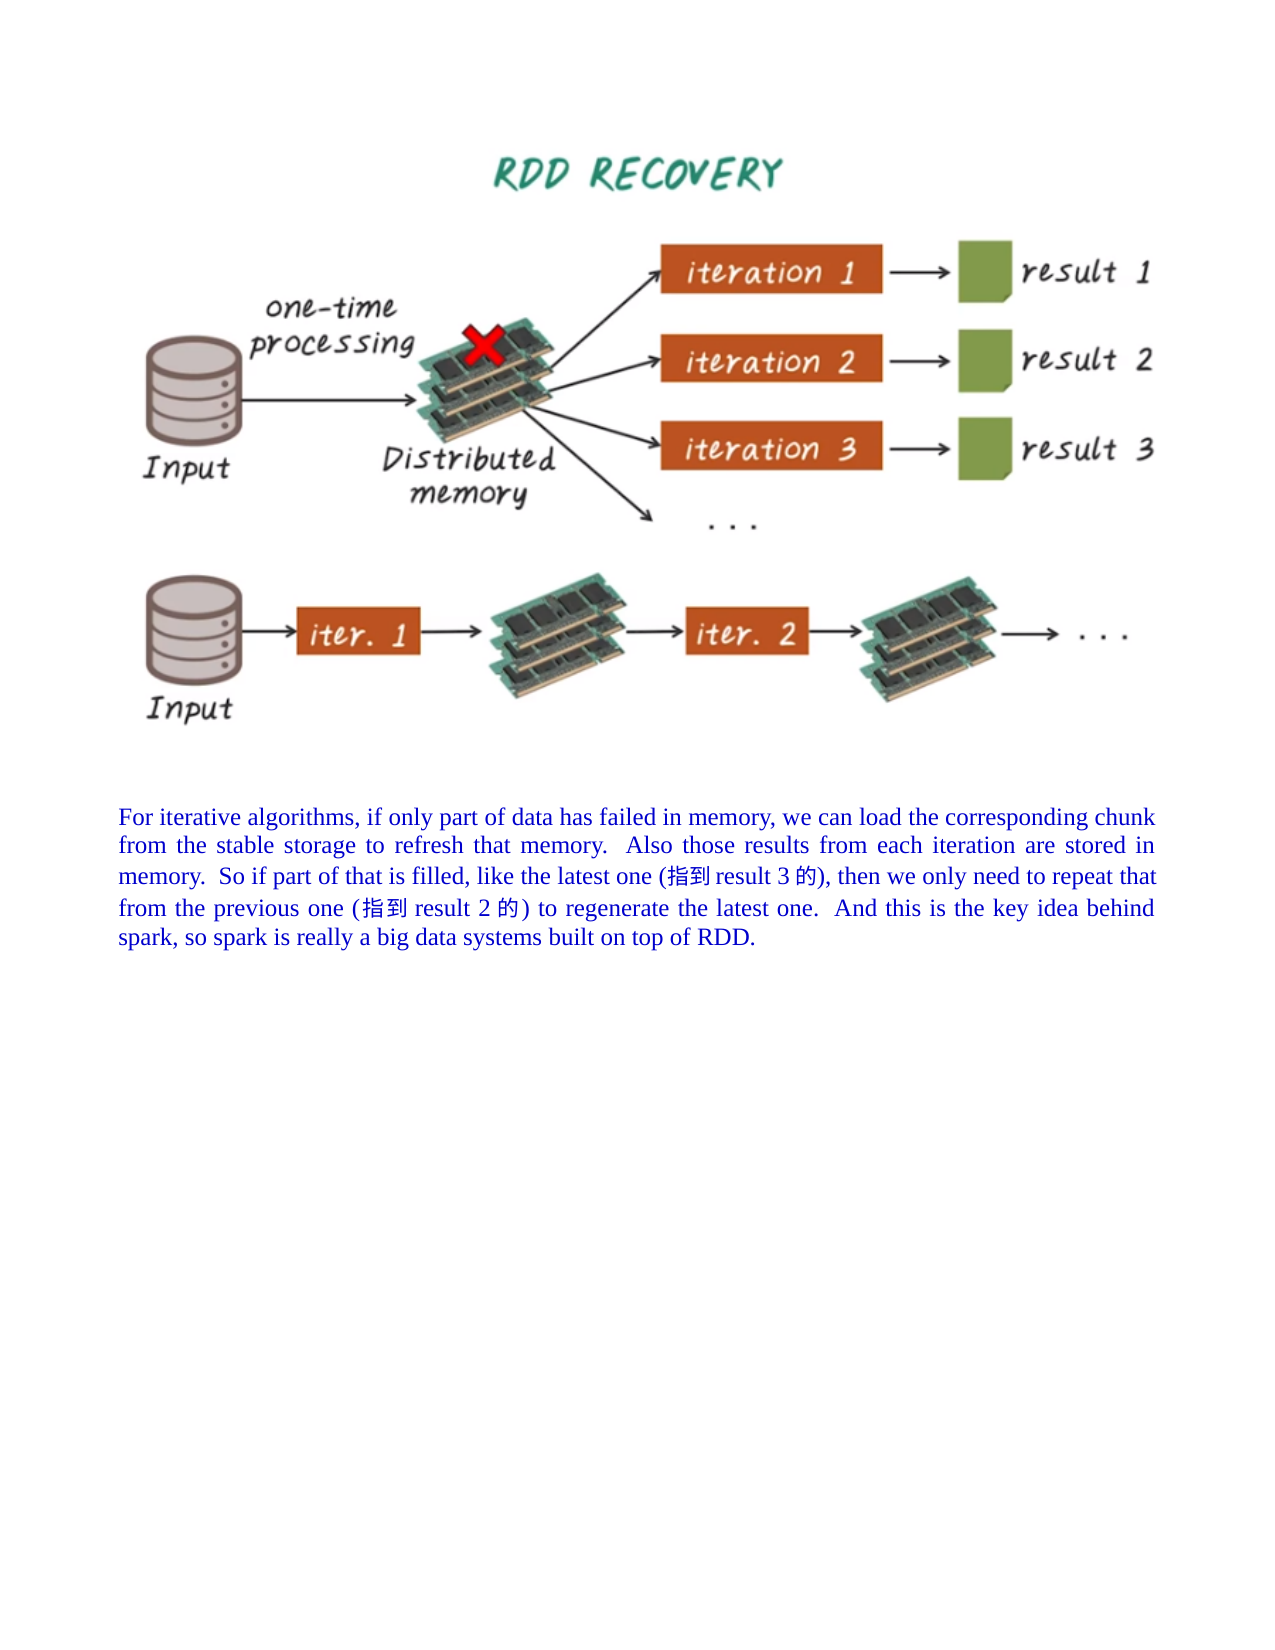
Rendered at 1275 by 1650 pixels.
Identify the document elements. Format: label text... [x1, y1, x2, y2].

picture [118, 146, 1157, 744]
text For iterative algorithms, if only part of data has failed in memory, we can load the corresponding chunk from the stable storage to refresh that memory. Also those results from each iteration are stored in memory. So if part of that is filled, like the latest one (指到result 3的), then we only need to repeat that from the previous one (指到result 2的) to regenerate the latest one. And this is the key idea behind spark, so spark is really a big data systems built on top of RDD. [118, 802, 1157, 951]
